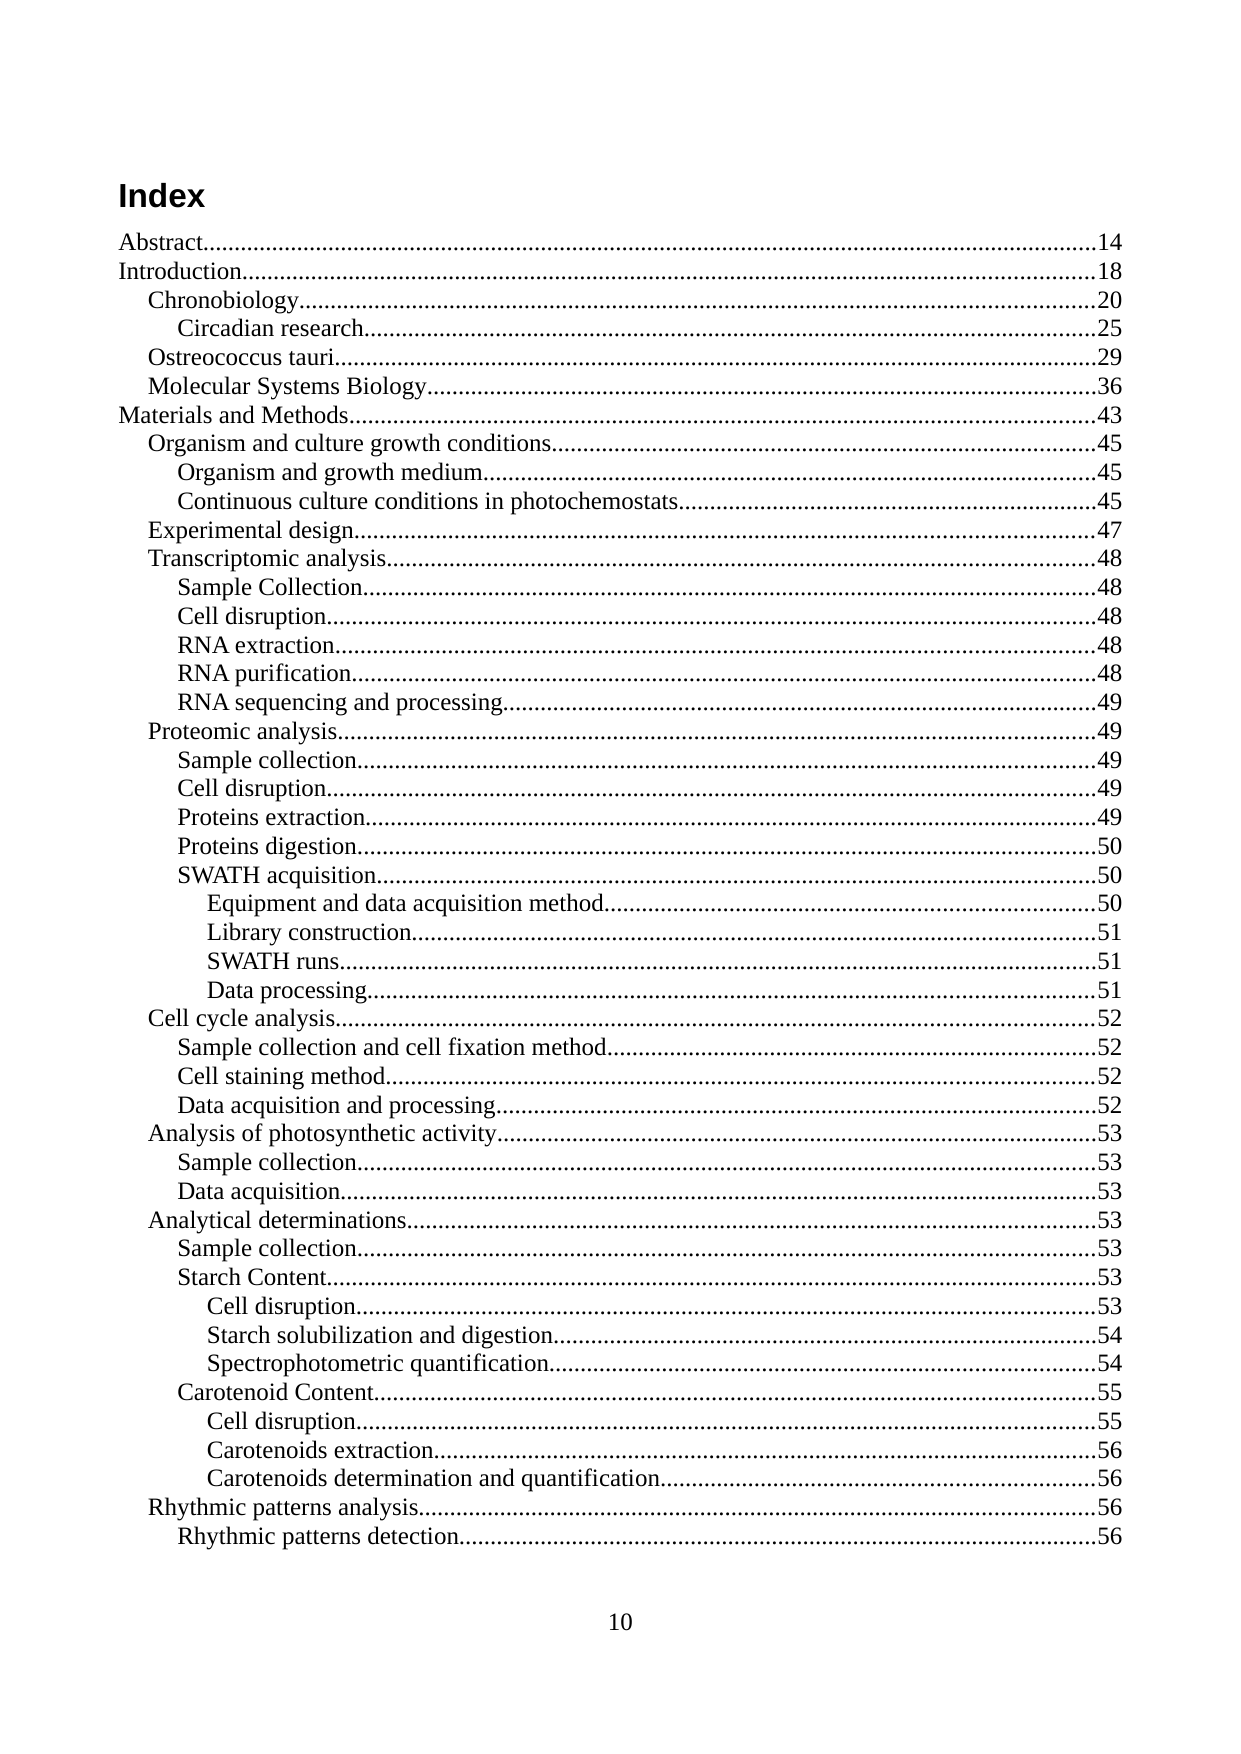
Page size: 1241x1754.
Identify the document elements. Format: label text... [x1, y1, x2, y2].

text Library construction 51 [207, 917, 1122, 946]
text Circadian research 25 [177, 313, 1122, 342]
text Transcriptomic analysis 48 [148, 543, 1122, 572]
text Rhythmic patterns analysis 56 [148, 1492, 1122, 1521]
text Carotenoids determination and quantification 56 [207, 1463, 1122, 1492]
text Cell cycle analysis 52 [148, 1003, 1122, 1032]
text Equipment and data acquisition method. 50 [207, 888, 1122, 917]
text Carotenoids extraction 56 [207, 1435, 1122, 1463]
text RNA purification 48 [177, 658, 1122, 687]
text Proteomic analysis 49 [148, 716, 1122, 745]
text Proteins extraction 49 [177, 802, 1122, 831]
text Chronobiology 20 [148, 285, 1122, 313]
text Analytical determinations 53 [148, 1205, 1122, 1233]
text Rhythmic patterns detection 56 [177, 1521, 1122, 1550]
text Organism and culture growth conditions. 45 [148, 428, 1122, 457]
text Sample Collection 48 [177, 572, 1122, 601]
text Materials and Methods 43 [118, 400, 1122, 428]
text Starch solubilization and digestion 54 [207, 1320, 1122, 1348]
text Cell disruption 48 [177, 601, 1122, 630]
text Analysis of photosynthetic activity 53 [148, 1118, 1122, 1147]
text Spectrophotometric quantification 54 [207, 1348, 1122, 1377]
text SWATH acquisition 50 [177, 860, 1122, 888]
text Organism and growth medium. 45 [177, 457, 1122, 486]
text Carotenoid Content 55 [177, 1377, 1122, 1406]
text Introduction 18 [118, 256, 1122, 285]
text Abstract 14 [118, 227, 1122, 256]
text RNA extraction 48 [177, 630, 1122, 658]
text Cell disruption 53 [207, 1291, 1122, 1320]
subtitle Index [118, 176, 1122, 215]
text Continuous culture conditions in photochemostats. 45 [177, 486, 1122, 515]
text Sample collection 53 [177, 1147, 1122, 1176]
text Data acquisition 53 [177, 1176, 1122, 1205]
text Experimental design. 47 [148, 515, 1122, 543]
text SWATH runs 51 [207, 946, 1122, 975]
text Ostreococcus tauri 29 [148, 342, 1122, 371]
text Proteins digestion. 50 [177, 831, 1122, 860]
text Cell staining method 52 [177, 1061, 1122, 1090]
text Sample collection 49 [177, 745, 1122, 773]
text Cell disruption 55 [207, 1406, 1122, 1435]
text Cell disruption 49 [177, 773, 1122, 802]
text Sample collection and cell fixation method 52 [177, 1032, 1122, 1061]
text Sample collection 53 [177, 1233, 1122, 1262]
text Molecular Systems Biology 36 [148, 371, 1122, 400]
text Data acquisition and processing 52 [177, 1090, 1122, 1118]
text RNA sequencing and processing 49 [177, 687, 1122, 716]
text Starch Content 53 [177, 1262, 1122, 1291]
text Data processing 51 [207, 975, 1122, 1003]
